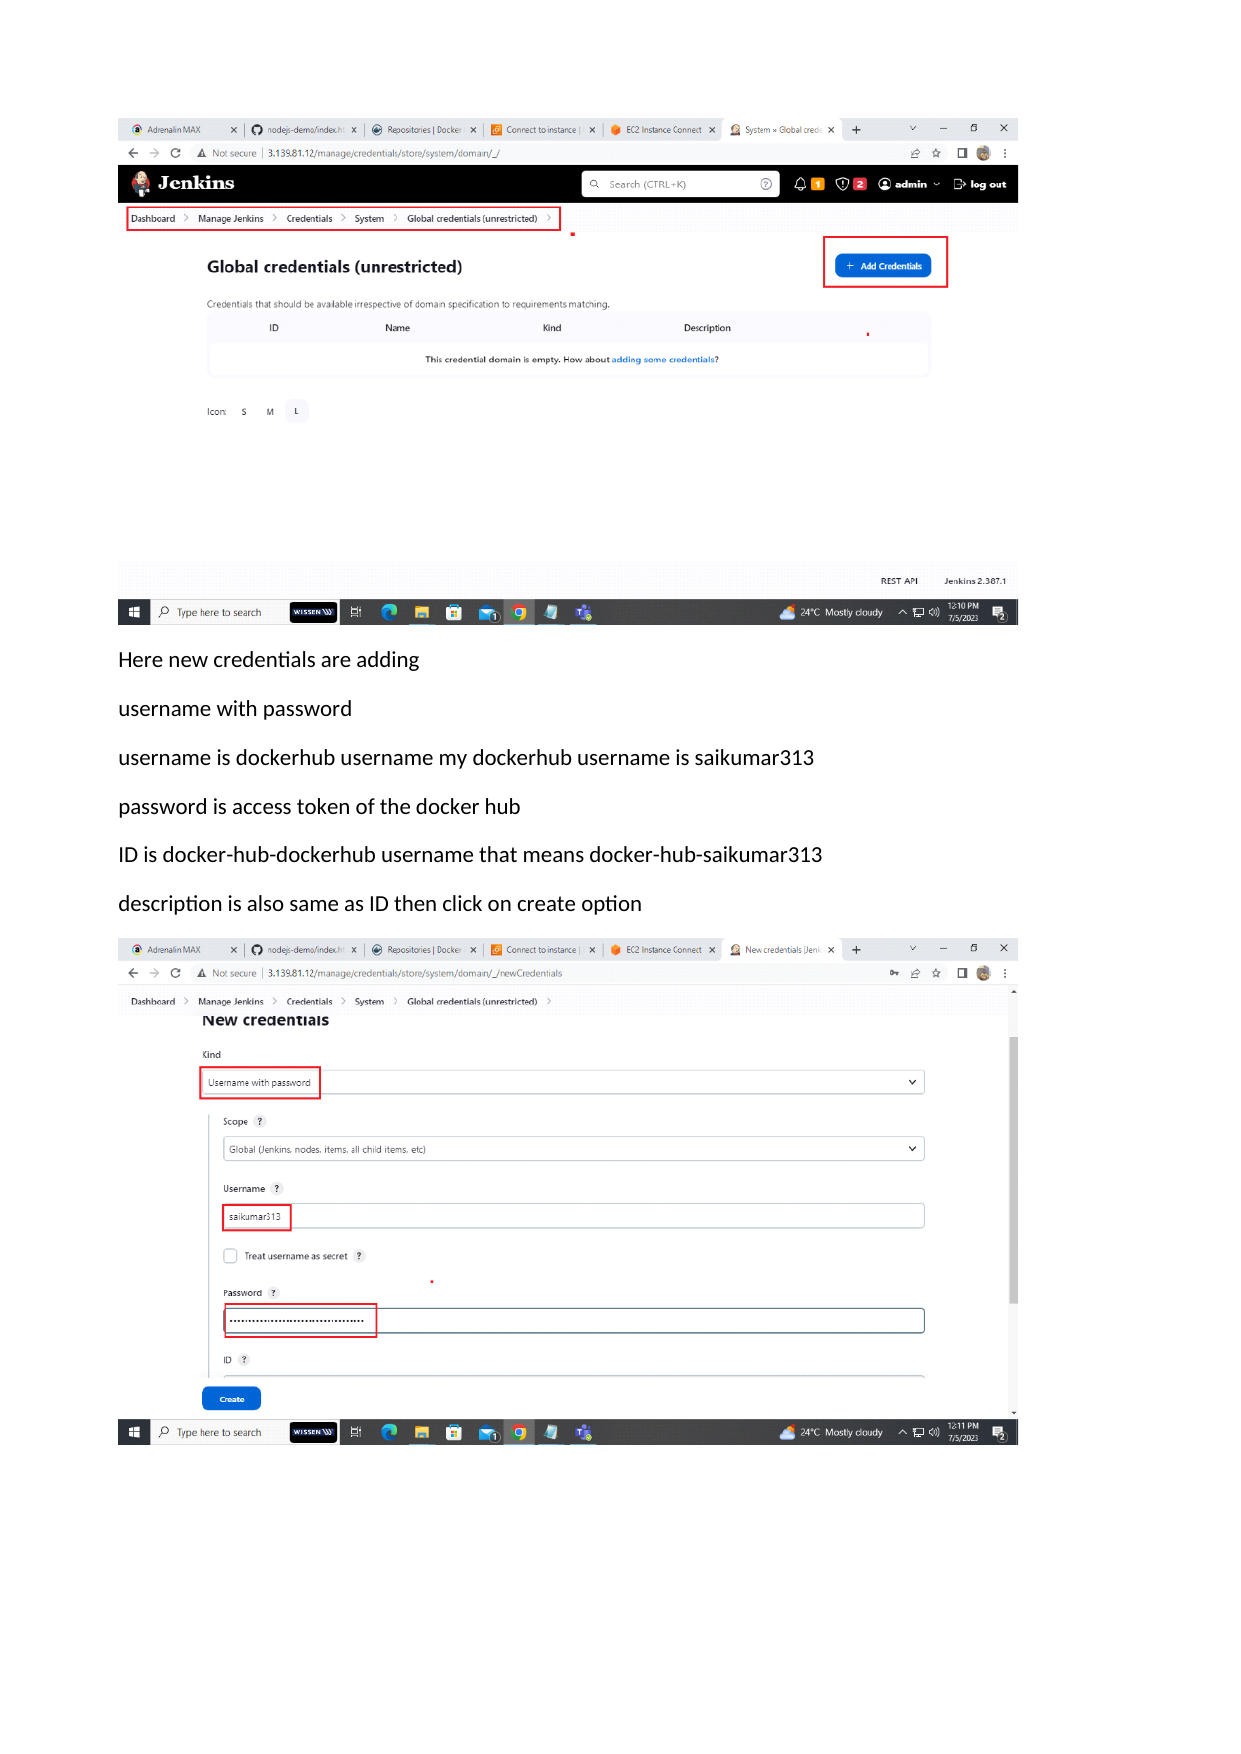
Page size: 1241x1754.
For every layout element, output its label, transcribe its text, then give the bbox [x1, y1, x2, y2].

text username with password [118, 694, 1122, 722]
text Here new credentials are adding [118, 645, 1122, 673]
text password is access token of the docker hub [118, 792, 1122, 820]
text ID is docker-hub-dockerhub username that means docker-hub-saikumar313 [118, 841, 1122, 869]
text description is also same as ID then click on create option [118, 889, 1122, 917]
text username is dockerhub username my dockerhub username is saikumar313 [118, 743, 1122, 771]
